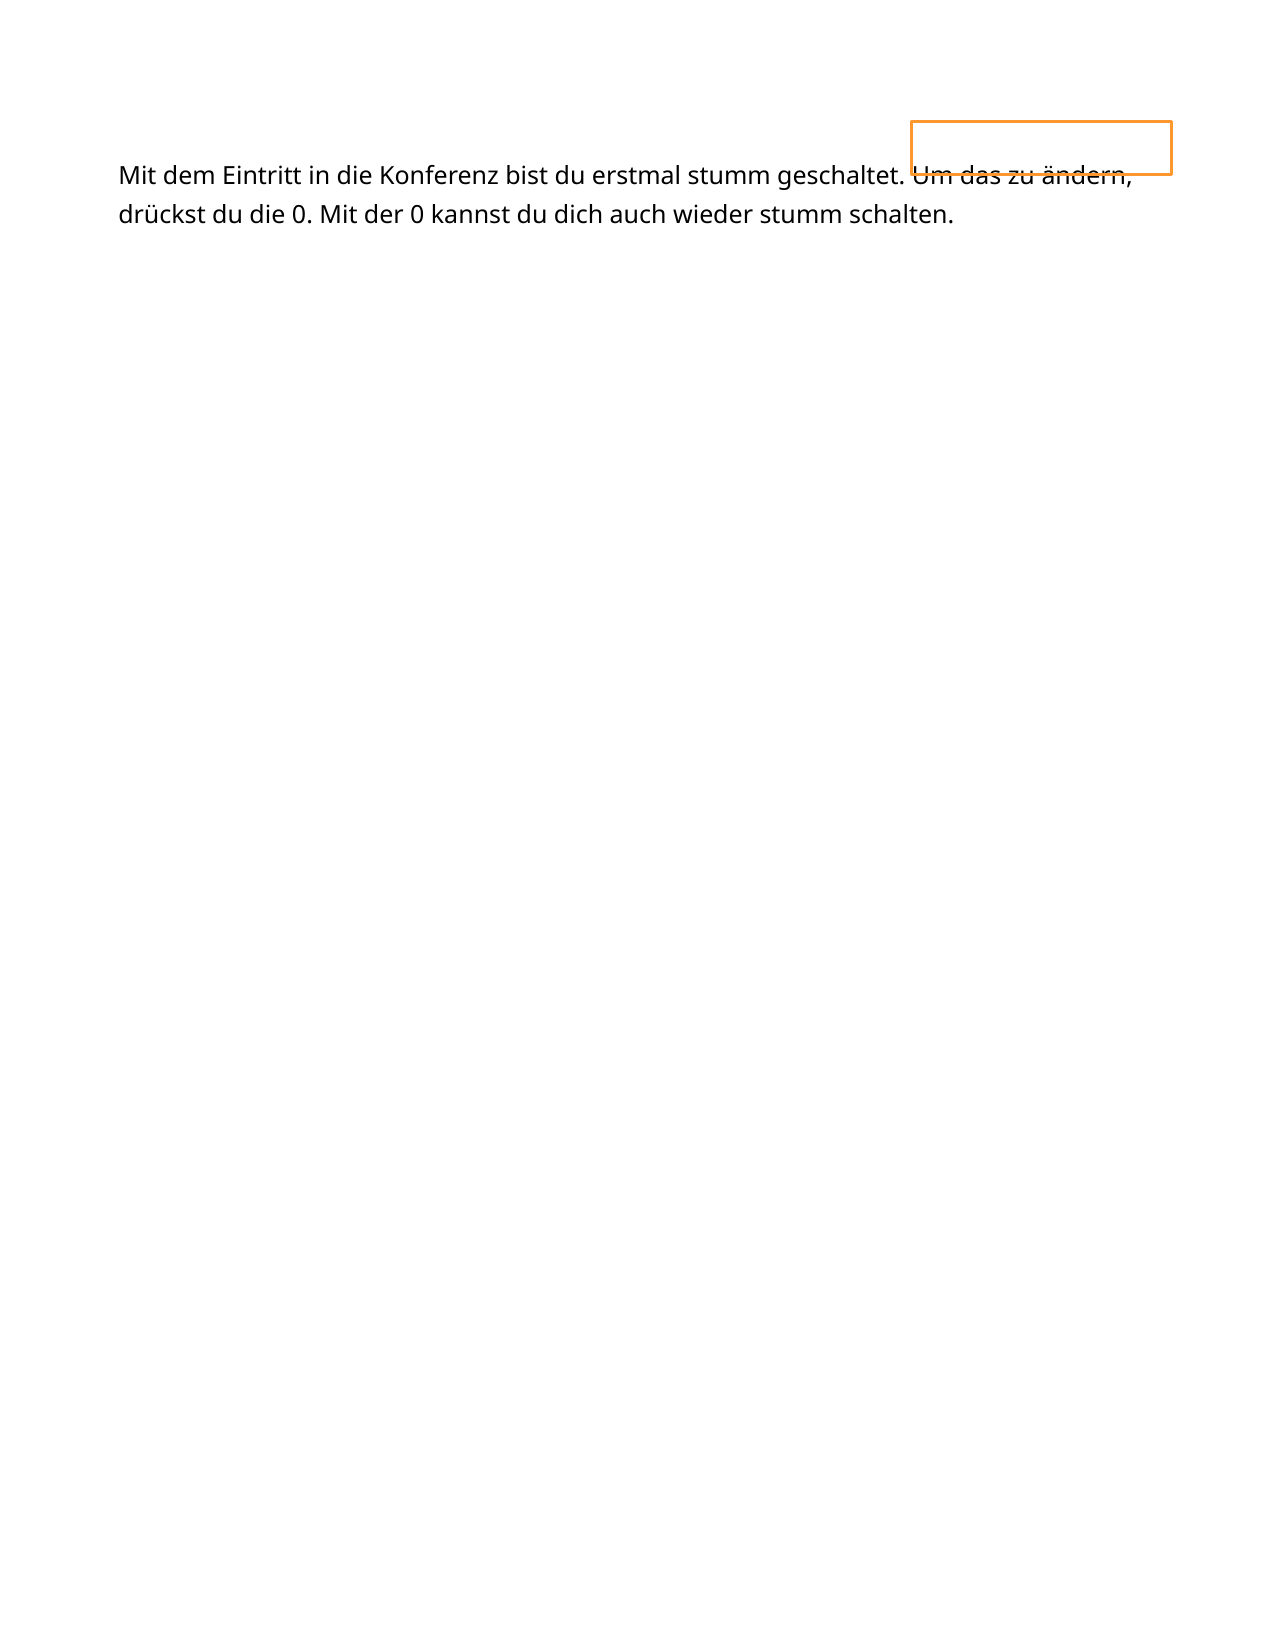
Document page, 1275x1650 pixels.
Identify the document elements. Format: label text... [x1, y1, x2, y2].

text Mit dem Eintritt in die Konferenz bist du erstmal stumm geschaltet. Um das zu ändern, drückst du die 0. Mit der 0 kannst du dich auch wieder stumm schalten. [118, 157, 1216, 231]
